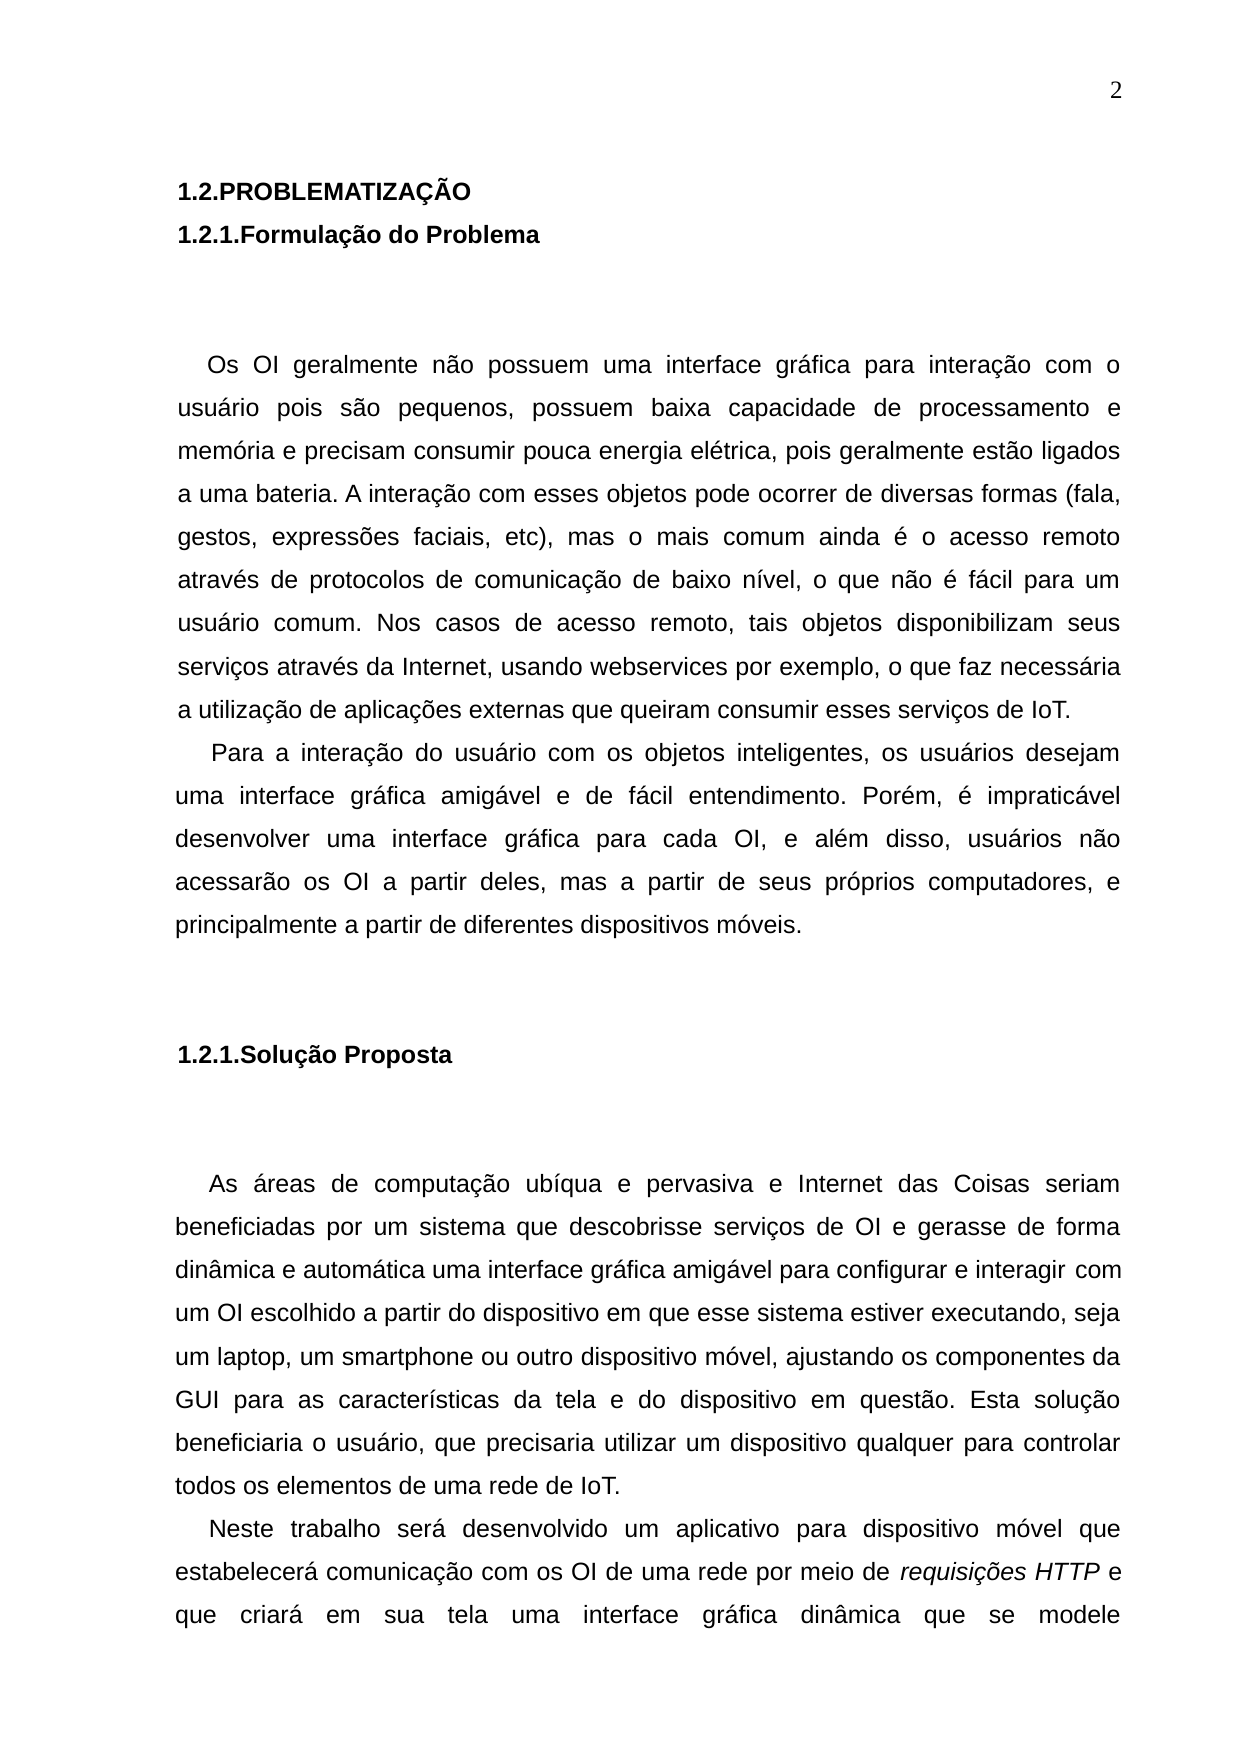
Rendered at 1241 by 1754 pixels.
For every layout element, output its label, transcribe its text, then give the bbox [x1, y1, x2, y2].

text Para a interação do usuário com os objetos inteligentes, os usuários desejam uma interface gráfica amigável e de fácil entendimento. Porém, é impraticável desenvolver uma interface gráfica para cada OI, e além disso, usuários não acessarão os OI a partir deles, mas a partir de seus próprios computadores, e principalmente a partir de diferentes dispositivos móveis. [175, 738, 1122, 939]
list Formulação do Problema [177, 220, 1122, 249]
list PROBLEMATIZAÇÃO [177, 177, 1122, 206]
text As áreas de computação ubíqua e pervasiva e Internet das Coisas seriam beneficiadas por um sistema que descobrisse serviços de OI e gerasse de forma dinâmica e automática uma interface gráfica amigável para configurar e interagir com um OI escolhido a partir do dispositivo em que esse sistema estiver executando, seja um laptop, um smartphone ou outro dispositivo móvel, ajustando os componentes da GUI para as características da tela e do dispositivo em questão. Esta solução beneficiaria o usuário, que precisaria utilizar um dispositivo qualquer para controlar todos os elementos de uma rede de IoT. [175, 1169, 1122, 1500]
text Neste trabalho será desenvolvido um aplicativo para dispositivo móvel que estabelecerá comunicação com os OI de uma rede por meio de requisições HTTP e que criará em sua tela uma interface gráfica dinâmica que se modele [175, 1514, 1122, 1629]
list Solução Proposta [177, 1040, 1122, 1068]
text Os OI geralmente não possuem uma interface gráfica para interação com o usuário pois são pequenos, possuem baixa capacidade de processamento e memória e precisam consumir pouca energia elétrica, pois geralmente estão ligados a uma bateria. A interação com esses objetos pode ocorrer de diversas formas (fala, gestos, expressões faciais, etc), mas o mais comum ainda é o acesso remoto através de protocolos de comunicação de baixo nível, o que não é fácil para um usuário comum. Nos casos de acesso remoto, tais objetos disponibilizam seus serviços através da Internet, usando webservices por exemplo, o que faz necessária a utilização de aplicações externas que queiram consumir esses serviços de IoT. [177, 350, 1122, 723]
